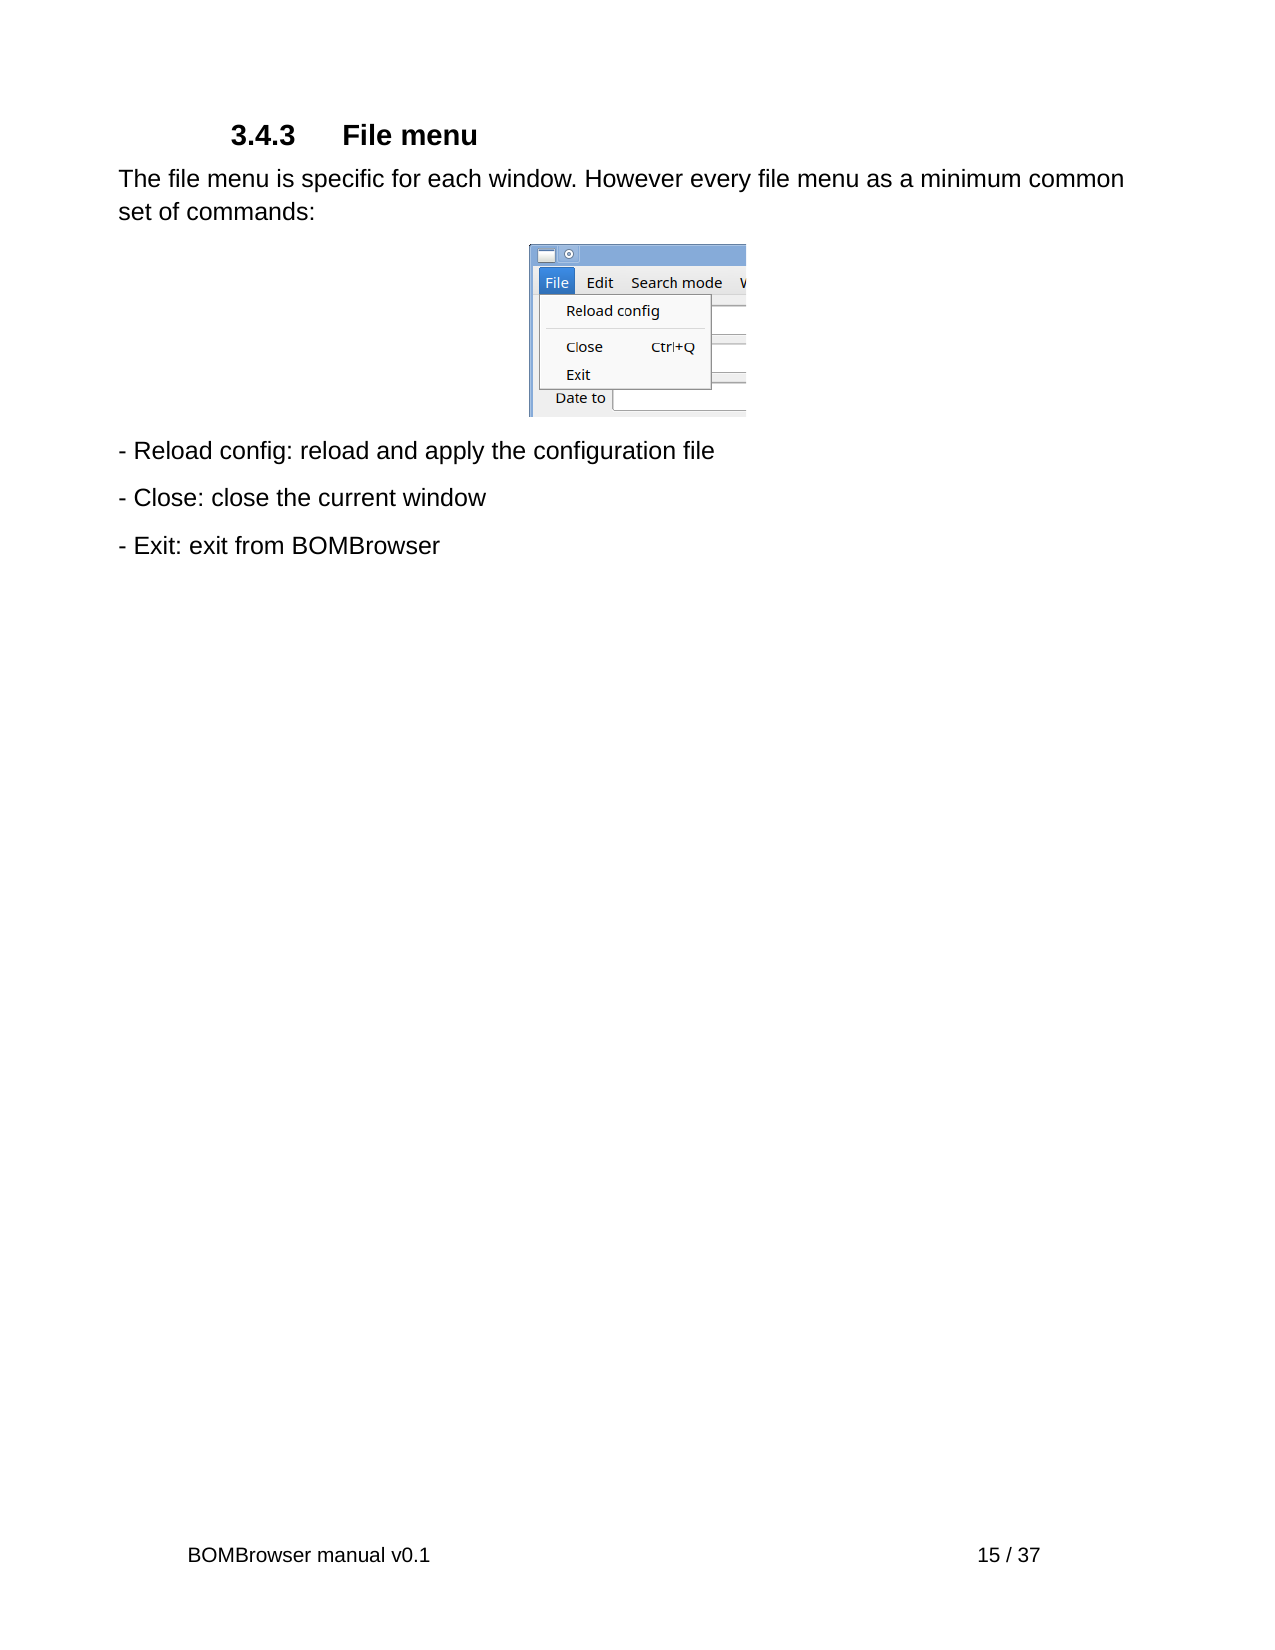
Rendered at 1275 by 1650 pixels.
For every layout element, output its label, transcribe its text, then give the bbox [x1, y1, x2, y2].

text The file menu is specific for each window. However every file menu as a minimum common set of commands: [118, 164, 1157, 226]
text - Exit: exit from BOMBrowser [118, 531, 1157, 560]
text - Close: close the current window [118, 483, 1157, 512]
subtitle File menu [231, 118, 1157, 152]
text - Reload config: reload and apply the configuration file [118, 436, 1157, 464]
